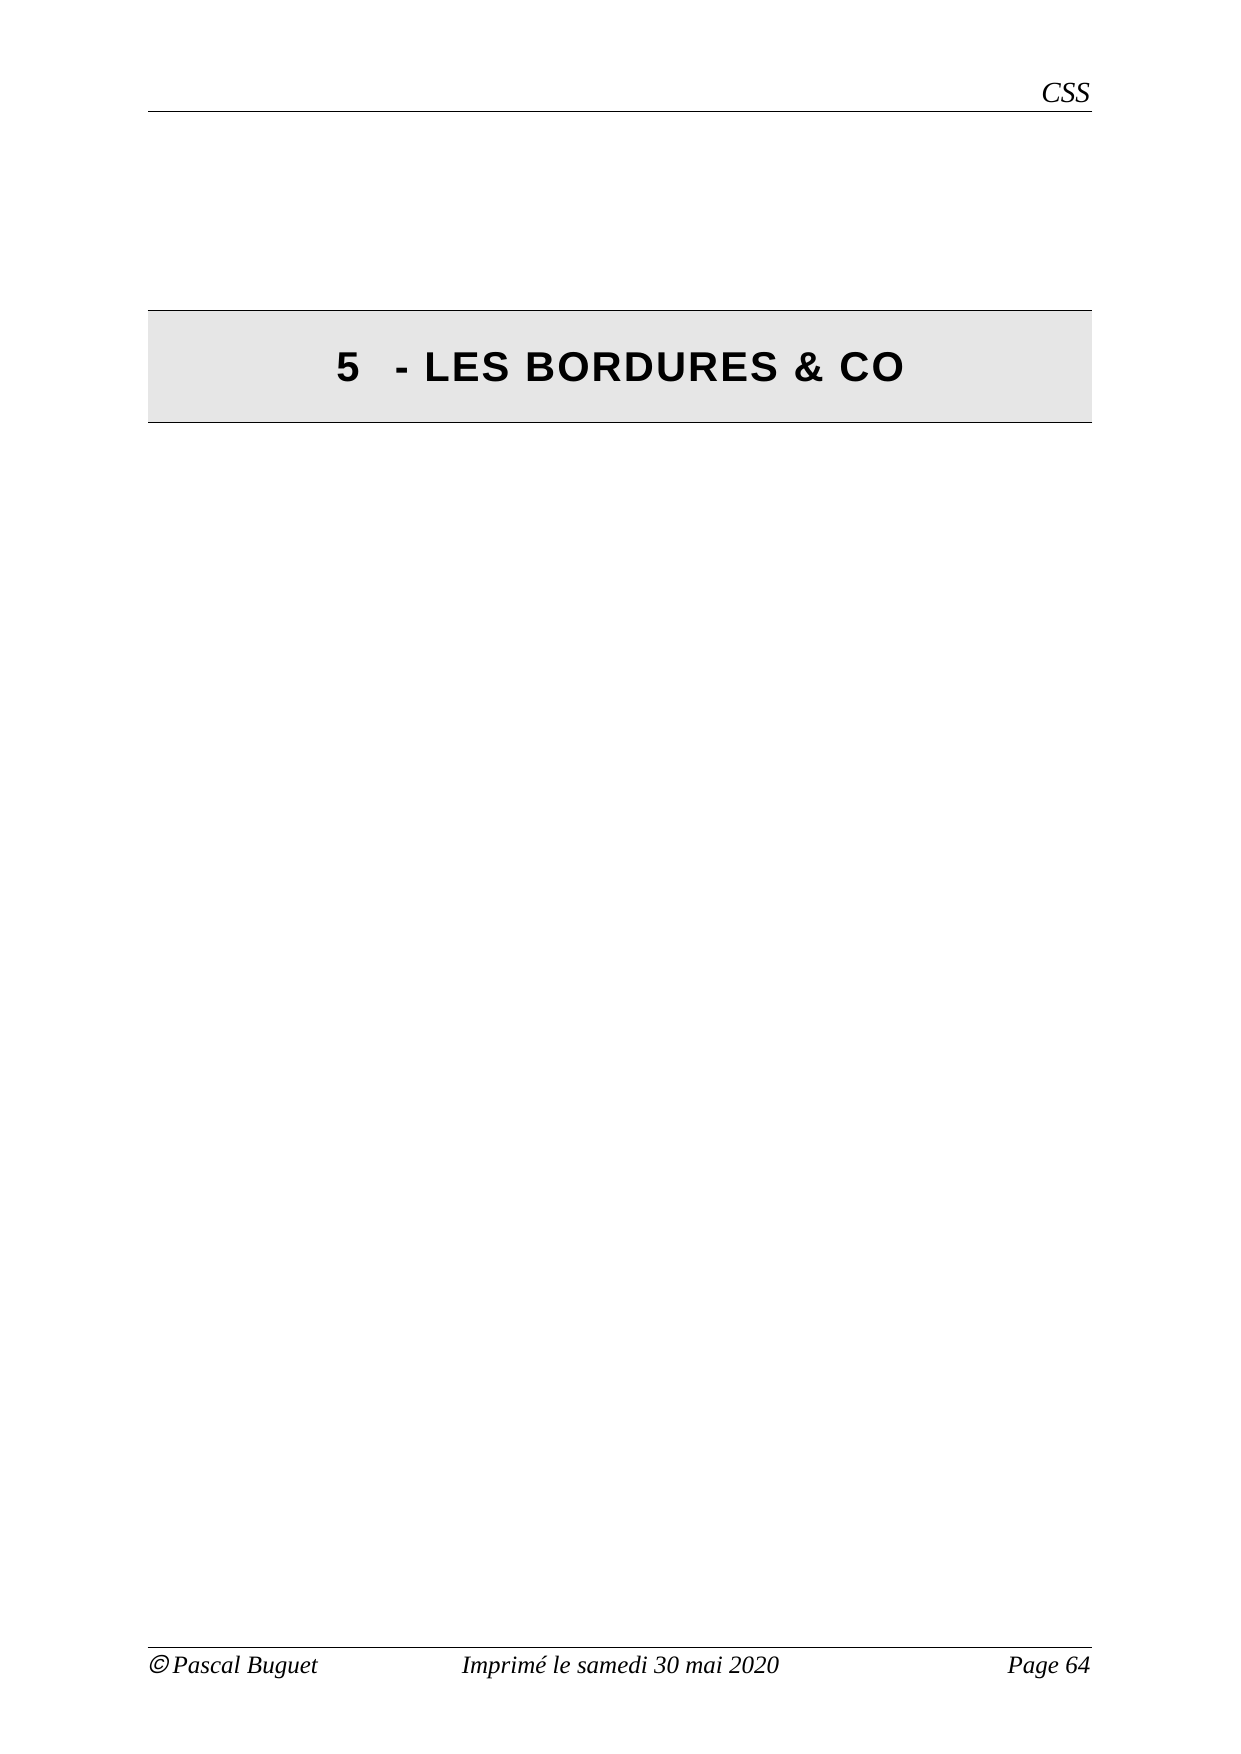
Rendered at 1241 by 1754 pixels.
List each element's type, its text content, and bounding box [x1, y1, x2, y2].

subtitle - LES BORDURES & CO [148, 311, 1092, 422]
